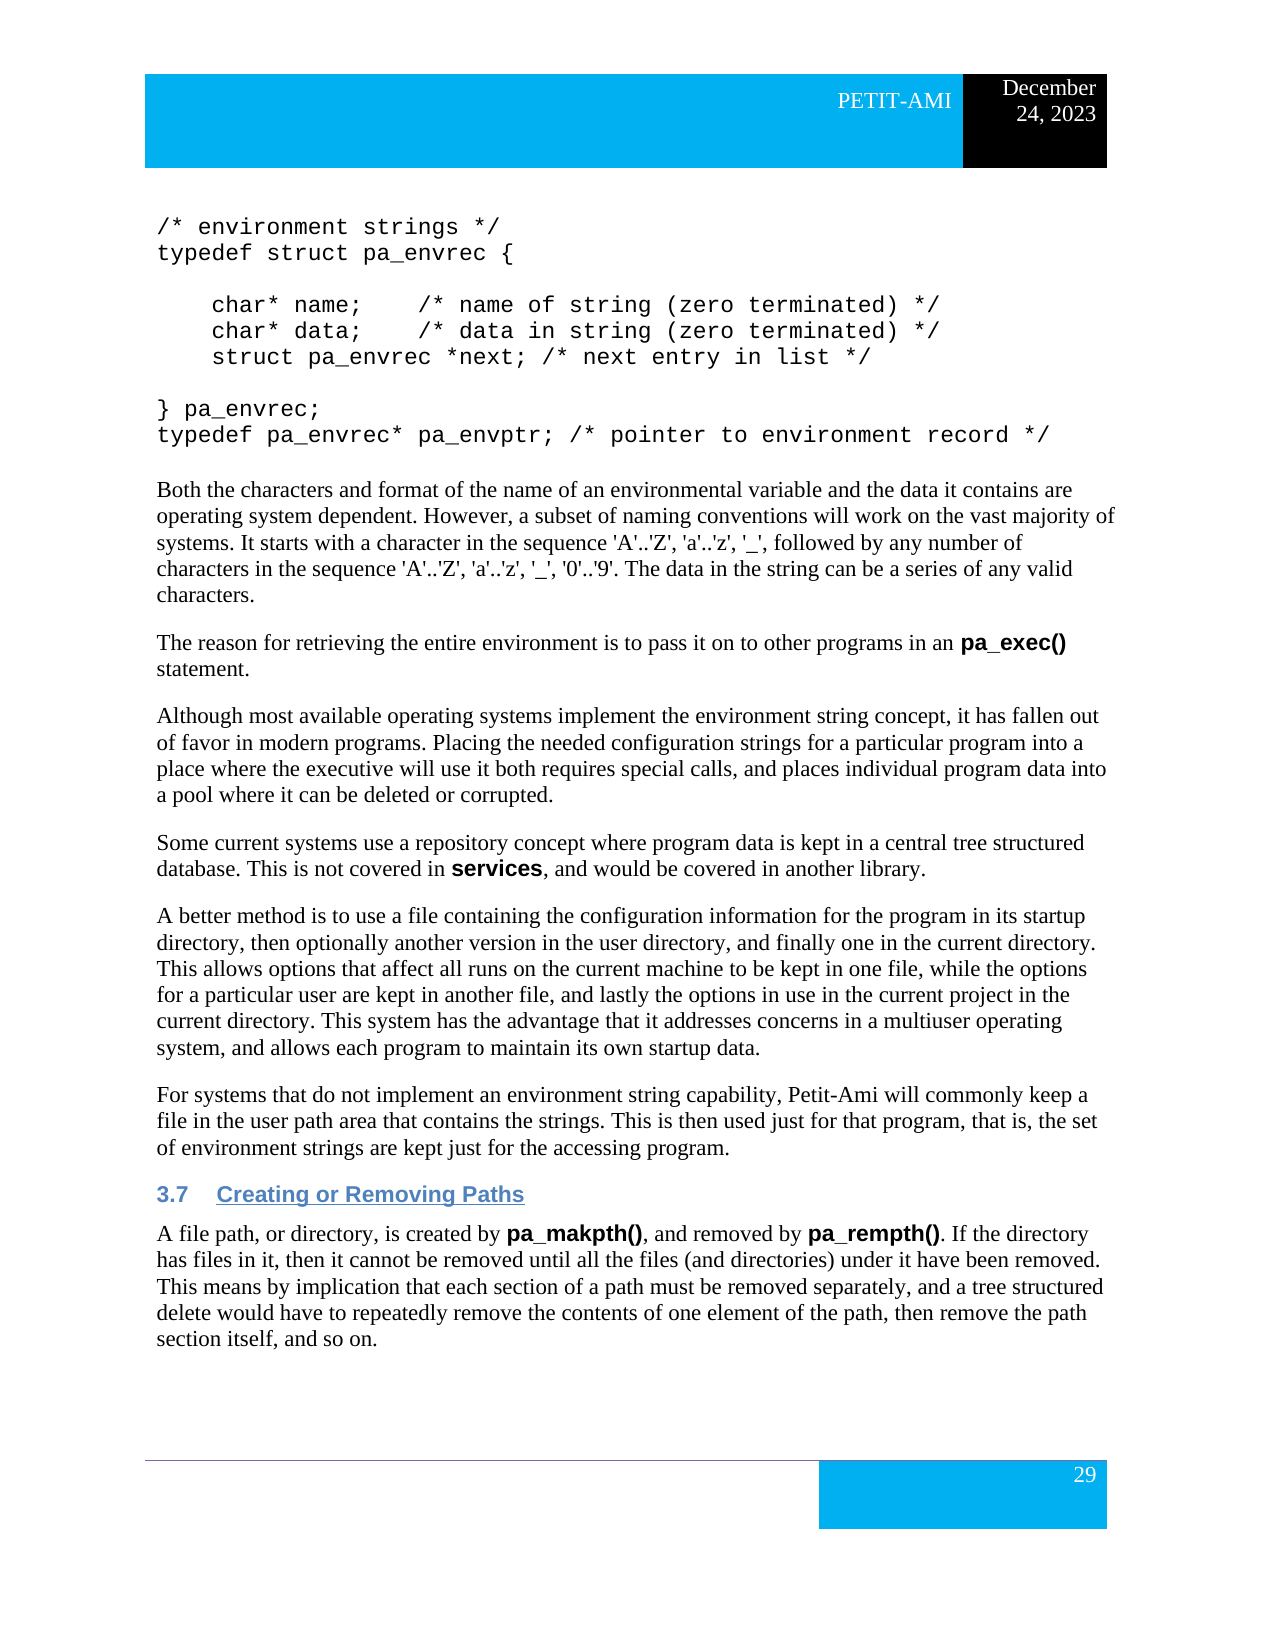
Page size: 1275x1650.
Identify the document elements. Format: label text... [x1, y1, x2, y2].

subtitle Creating or Removing Paths [156, 1181, 1118, 1207]
text A file path, or directory, is created by pa_makpth(), and removed by pa_rempth(). If the directory has files in it, then it cannot be removed until all the files (and directories) under it have been removed. This means by implication that each section of a path must be removed separately, and a tree structured delete would have to repeatedly remove the contents of one element of the path, then remove the path section itself, and so on. [156, 1220, 1118, 1352]
text For systems that do not implement an environment string capability, Petit-Ami will commonly keep a file in the user path area that contains the strings. This is then used just for that program, that is, the set of environment strings are kept just for the accessing program. [156, 1081, 1118, 1160]
text Some current systems use a repository concept where program data is kept in a central tree structured database. This is not covered in services, and would be covered in another library. [156, 828, 1118, 881]
text char* name; /* name of string (zero terminated) */ [156, 294, 1118, 319]
text } pa_envrec; [156, 398, 1118, 424]
text Although most available operating systems implement the environment string concept, it has fallen out of favor in modern programs. Placing the needed configuration strings for a particular program into a place where the executive will use it both requires special calls, and places individual program data into a pool where it can be deleted or corrupted. [156, 702, 1118, 808]
text A better method is to use a file containing the configuration information for the program in its startup directory, then optionally another version in the user directory, and finally one in the current directory. This allows options that affect all runs on the current machine to be kept in one file, while the options for a particular user are kept in another file, and lastly the options in use in the current project in the current directory. This system has the advantage that it addresses concerns in a multiuser operating system, and allows each program to maintain its own startup data. [156, 902, 1118, 1060]
text The reason for retrieving the entire environment is to pass it on to other programs in an pa_exec() statement. [156, 629, 1118, 681]
text /* environment strings */ [156, 215, 1118, 241]
text char* data; /* data in string (zero terminated) */ [156, 319, 1118, 346]
text Both the characters and format of the name of an environmental variable and the data it contains are operating system dependent. However, a subset of naming conventions will work on the vast majority of systems. It starts with a character in the sequence 'A'..'Z', 'a'..'z', '_', followed by any number of characters in the sequence 'A'..'Z', 'a'..'z', '_', '0'..'9'. The data in the string can be a series of any valid characters. [156, 476, 1118, 608]
text typedef struct pa_envrec { [156, 241, 1118, 267]
text struct pa_envrec *next; /* next entry in list */ [156, 346, 1118, 371]
text typedef pa_envrec* pa_envptr; /* pointer to environment record */ [156, 424, 1118, 450]
